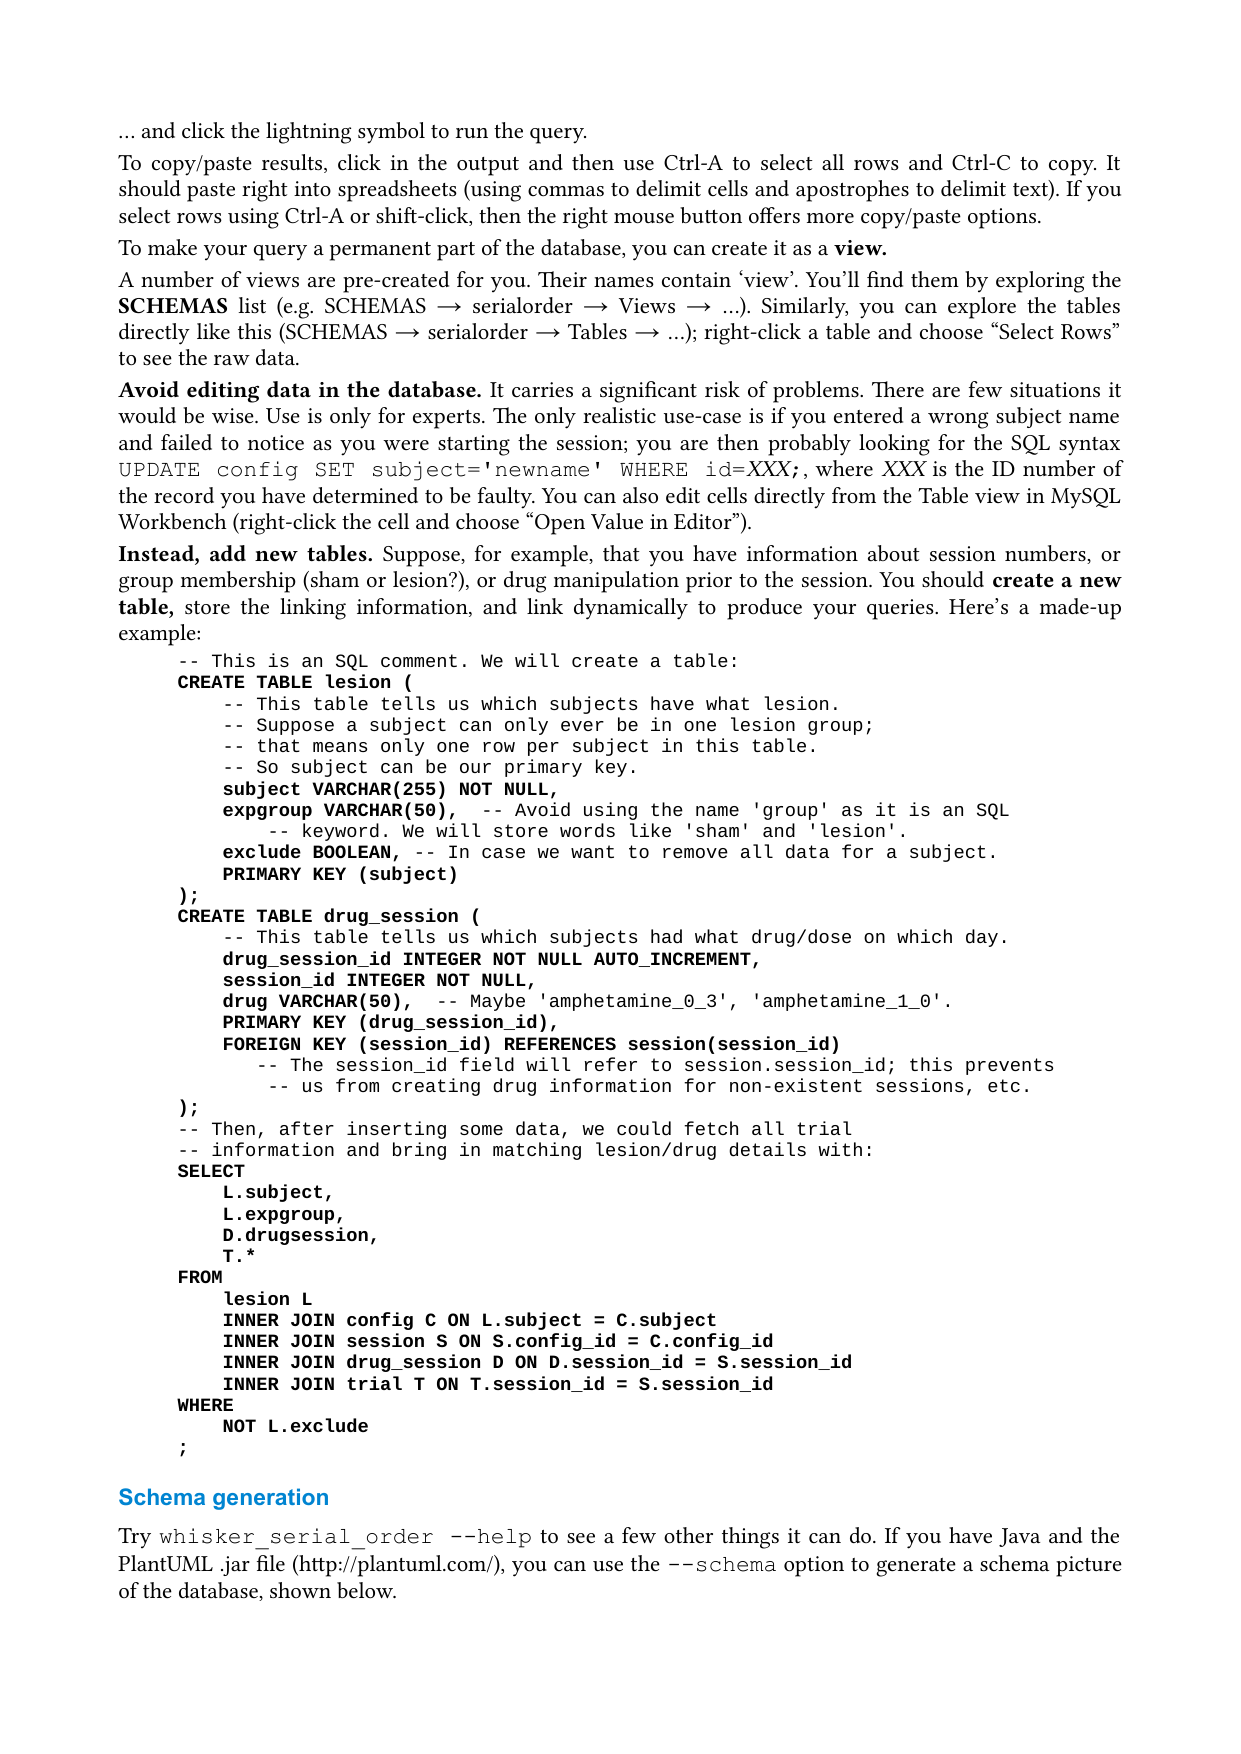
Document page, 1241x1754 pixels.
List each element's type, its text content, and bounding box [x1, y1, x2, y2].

text session_id INTEGER NOT NULL, [177, 971, 1122, 992]
text -- Suppose a subject can only ever be in one lesion group; [177, 716, 1122, 737]
text INNER JOIN config C ON L.subject = C.subject [177, 1311, 1122, 1332]
text -- So subject can be our primary key. [177, 758, 1122, 779]
text drug VARCHAR(50), -- Maybe 'amphetamine_0_3', 'amphetamine_1_0'. [177, 992, 1122, 1013]
text Avoid editing data in the database. It carries a significant risk of problems. There are few situations it would be wise. Use is only for experts. The only realistic use-case is if you entered a wrong subject name and failed to notice as you were starting the session; you are then probably looking for the SQL syntax UPDATE config SET subject='newname' WHERE id=XXX;, where XXX is the ID number of the record you have determined to be faulty. You can also edit cells directly from the Table view in MySQL Workbench (right-click the cell and choose “Open Value in Editor”). [118, 377, 1122, 535]
text T.* [177, 1247, 1122, 1268]
text ; [177, 1438, 1122, 1459]
text -- that means only one row per subject in this table. [177, 737, 1122, 758]
text INNER JOIN drug_session D ON D.session_id = S.session_id [177, 1353, 1122, 1374]
text FOREIGN KEY (session_id) REFERENCES session(session_id) [177, 1034, 1122, 1056]
text exclude BOOLEAN, -- In case we want to remove all data for a subject. [177, 843, 1122, 864]
text -- information and bring in matching lesion/drug details with: [177, 1141, 1122, 1162]
text FROM [177, 1268, 1122, 1289]
text INNER JOIN session S ON S.config_id = C.config_id [177, 1332, 1122, 1353]
text expgroup VARCHAR(50), -- Avoid using the name 'group' as it is an SQL [177, 801, 1122, 822]
text To copy/paste results, click in the output and then use Ctrl-A to select all rows and Ctrl-C to copy. It should paste right into spreadsheets (using commas to delimit cells and apostrophes to delimit text). If you select rows using Ctrl-A or shift-click, then the right mouse button offers more copy/paste options. [118, 150, 1122, 229]
text lesion L [177, 1289, 1122, 1311]
text WHERE [177, 1396, 1122, 1417]
text CREATE TABLE drug_session ( [177, 907, 1122, 928]
text INNER JOIN trial T ON T.session_id = S.session_id [177, 1374, 1122, 1396]
text -- us from creating drug information for non-existent sessions, etc. [177, 1077, 1122, 1098]
text SELECT [177, 1162, 1122, 1183]
text -- Then, after inserting some data, we could fetch all trial [177, 1119, 1122, 1141]
text D.drugsession, [177, 1226, 1122, 1247]
text ); [177, 1098, 1122, 1119]
text Try whisker_serial_order --help to see a few other things it can do. If you have Java and the PlantUML .jar file (http://plantuml.com/), you can use the --schema option to generate a schema picture of the database, shown below. [118, 1523, 1122, 1604]
text To make your query a permanent part of the database, you can create it as a view. [118, 234, 1122, 261]
text L.subject, [177, 1183, 1122, 1204]
text -- This table tells us which subjects had what drug/dose on which day. [177, 928, 1122, 949]
text -- This is an SQL comment. We will create a table: [177, 652, 1122, 673]
text ); [177, 886, 1122, 907]
text Instead, add new tables. Suppose, for example, that you have information about session numbers, or group membership (sham or lesion?), or drug manipulation prior to the session. You should create a new table, store the linking information, and link dynamically to produce your queries. Here’s a made-up example: [118, 541, 1122, 646]
text -- keyword. We will store words like 'sham' and 'lesion'. [177, 822, 1122, 843]
text PRIMARY KEY (drug_session_id), [177, 1013, 1122, 1034]
subtitle Schema generation [118, 1484, 1122, 1511]
text A number of views are pre-created for you. Their names contain ‘view’. You’ll find them by exploring the SCHEMAS list (e.g. SCHEMAS → serialorder → Views → …). Similarly, you can explore the tables directly like this (SCHEMAS → serialorder → Tables → …); right-click a table and choose “Select Rows” to see the raw data. [118, 267, 1122, 371]
text -- This table tells us which subjects have what lesion. [177, 694, 1122, 716]
text … and click the lightning symbol to run the query. [118, 118, 1122, 144]
text CREATE TABLE lesion ( [177, 673, 1122, 694]
text drug_session_id INTEGER NOT NULL AUTO_INCREMENT, [177, 949, 1122, 971]
text NOT L.exclude [177, 1417, 1122, 1438]
text PRIMARY KEY (subject) [177, 864, 1122, 886]
text -- The session_id field will refer to session.session_id; this prevents [177, 1056, 1122, 1077]
text L.expgroup, [177, 1204, 1122, 1226]
text subject VARCHAR(255) NOT NULL, [177, 779, 1122, 801]
